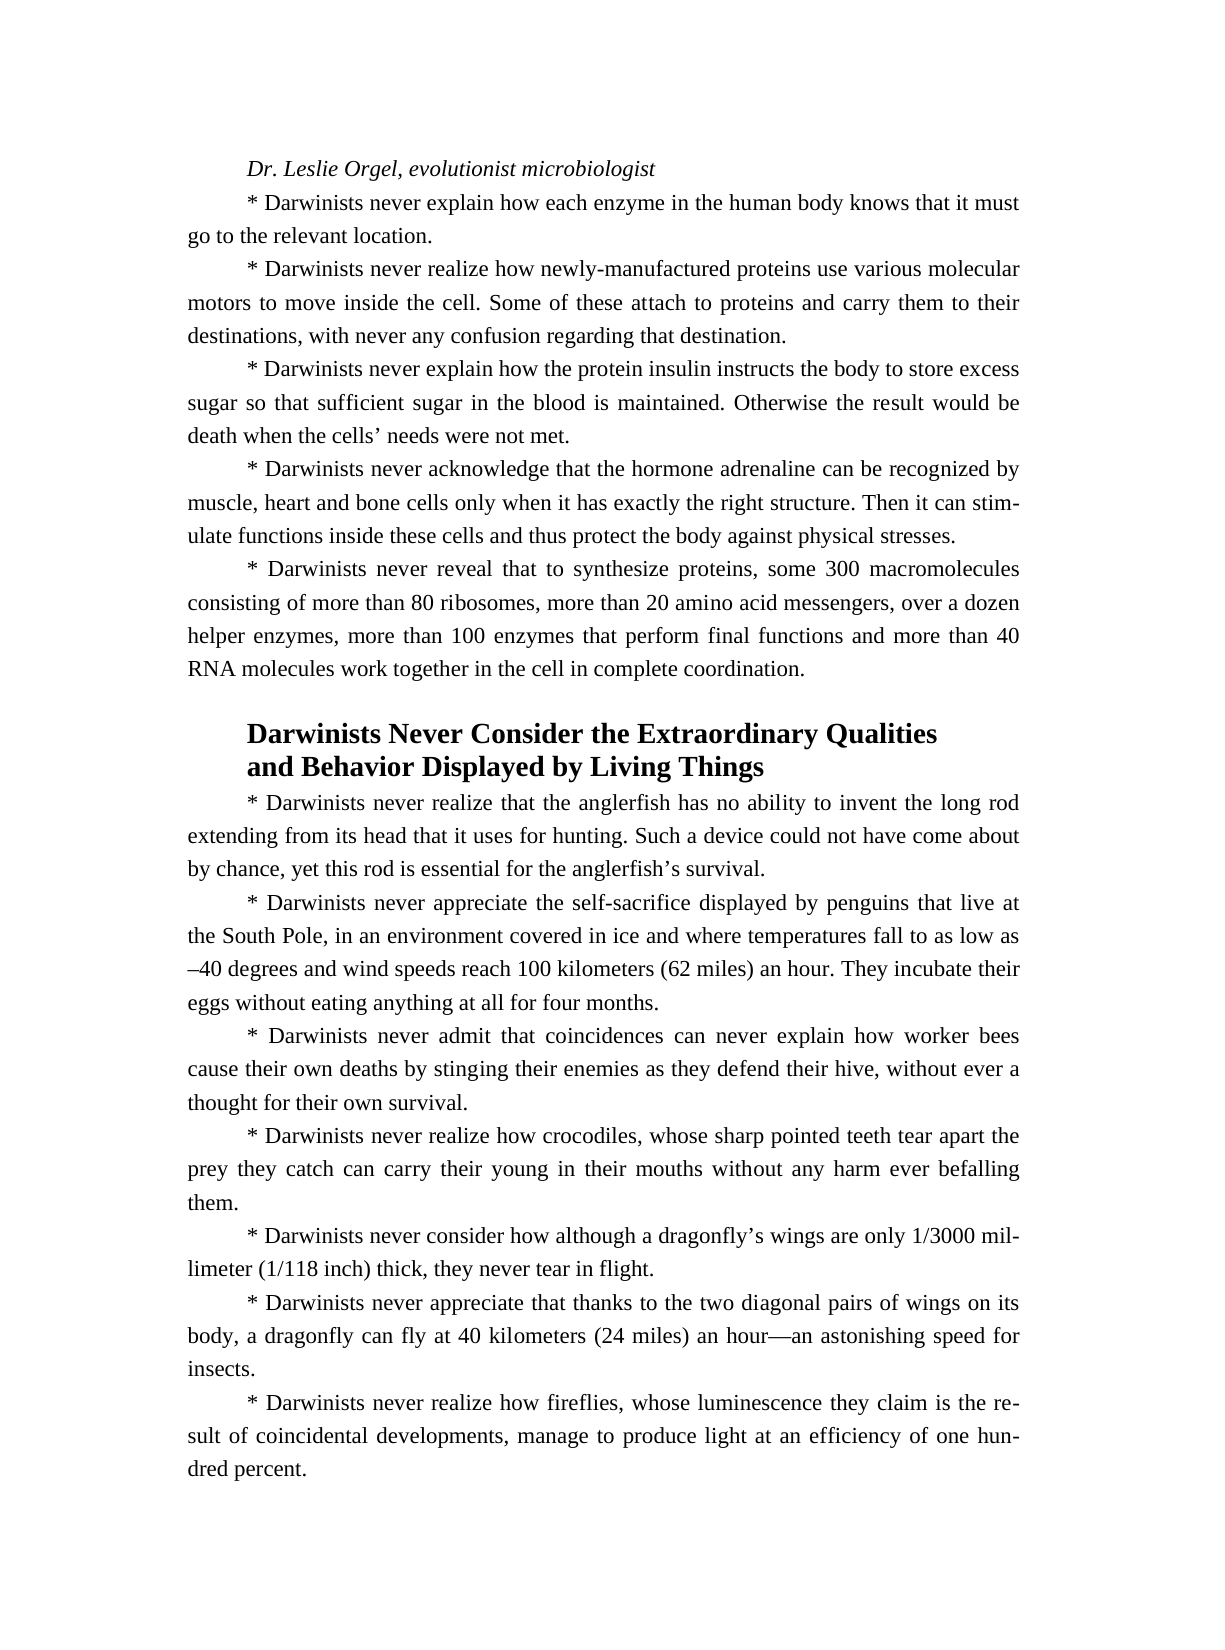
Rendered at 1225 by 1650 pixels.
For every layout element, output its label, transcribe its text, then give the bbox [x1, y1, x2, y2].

text Darwinists Never Consider the Extraordinary Qualities [187, 717, 1020, 750]
text * Darwinists nev­er ap­pre­ci­ate the self-sac­ri­fice dis­played by pen­guins that live at the South Pole, in an en­vi­ron­ment cov­ered in ice and where tem­per­a­tures fall to as low as –40 de­grees and wind speeds reach 100 kil­o­me­ters (62 miles) an hour. They in­cu­bate their eggs with­out eat­ing any­thing at all for four months. [187, 883, 1020, 1017]
text * Darwinists nev­er ad­mit that co­in­ci­den­ces can nev­er ex­plain how work­er bees cause their own deaths by sting­ing their en­e­mies as they de­fend their hive, with­out ev­er a thought for their own sur­viv­al. [187, 1017, 1020, 1117]
text * Darwinists nev­er con­sid­er how al­though a drag­on­fly’s wings are on­ly 1/3000 mil­li­me­ter (1/118 inch) thick, they nev­er tear in flight. [187, 1217, 1020, 1283]
text * Darwinists nev­er re­al­ize how fire­flies, whose lu­mi­nes­cence they claim is the re­sult of co­in­ci­den­tal de­vel­op­ments, man­age to pro­duce light at an ef­fi­cien­cy of one hun­dred per­cent. [187, 1383, 1020, 1483]
text * Darwinists nev­er ap­pre­ci­ate that thanks to the two di­ag­o­nal pairs of wings on its body, a drag­on­fly can fly at 40 kil­o­me­ters (24 miles) an hour—an as­ton­ish­ing speed for in­sects. [187, 1283, 1020, 1383]
text * Darwinists nev­er ex­plain how each en­zyme in the hu­man body knows that it must go to the rel­e­vant lo­ca­tion. [187, 183, 1020, 250]
text * Darwinists nev­er re­al­ize how croc­o­diles, whose sharp point­ed teeth tear apart the prey they catch can car­ry their young in their mouths with­out any harm ev­er be­fall­ing them. [187, 1117, 1020, 1217]
text * Darwinists nev­er re­al­ize how new­ly-man­u­fac­tured pro­teins use var­i­ous mo­lec­u­lar mo­tors to move in­side the cell. Some of these at­tach to pro­teins and car­ry them to their des­ti­na­tions, with nev­er any con­fu­sion re­gard­ing that des­ti­na­tion. [187, 250, 1020, 350]
text * Darwinists nev­er re­al­ize that the an­gler­fish has no abil­i­ty to in­vent the long rod ex­tend­ing from its head that it us­es for hunt­ing. Such a de­vice could not have come about by chance, yet this rod is es­sen­tial for the an­gler­fish’s sur­viv­al. [187, 783, 1020, 883]
text * Darwinists nev­er ac­knowl­edge that the hor­mone ad­ren­al­ine can be recog­nized by mus­cle, heart and bone cells on­ly when it has ex­act­ly the right struc­ture. Then it can stim­u­late func­tions in­side these cells and thus pro­tect the body against phys­i­cal stress­es. [187, 450, 1020, 550]
text and Behavior Displayed by Living Things [187, 750, 1020, 783]
text Dr. Leslie Orgel, ev­o­lu­tion­ist mi­cro­bi­ol­o­gist [187, 150, 1020, 183]
text * Darwinists nev­er re­veal that to syn­the­size pro­teins, some 300 mac­ro­mol­e­cu­les con­sist­ing of more than 80 ri­bos­o­mes, more than 20 ami­no ac­id mes­sen­gers, over a doz­en help­er en­zymes, more than 100 en­zymes that per­form fi­nal func­tions and more than 40 RNA mol­e­cu­les work to­geth­er in the cell in com­plete co­or­di­na­tion. [187, 550, 1020, 683]
text * Darwinists nev­er ex­plain how the pro­tein in­su­lin in­structs the body to store ex­cess sug­ar so that suf­fi­cient sug­ar in the blood is main­tained. Otherwise the re­sult would be death when the cells’ needs were not met. [187, 350, 1020, 450]
